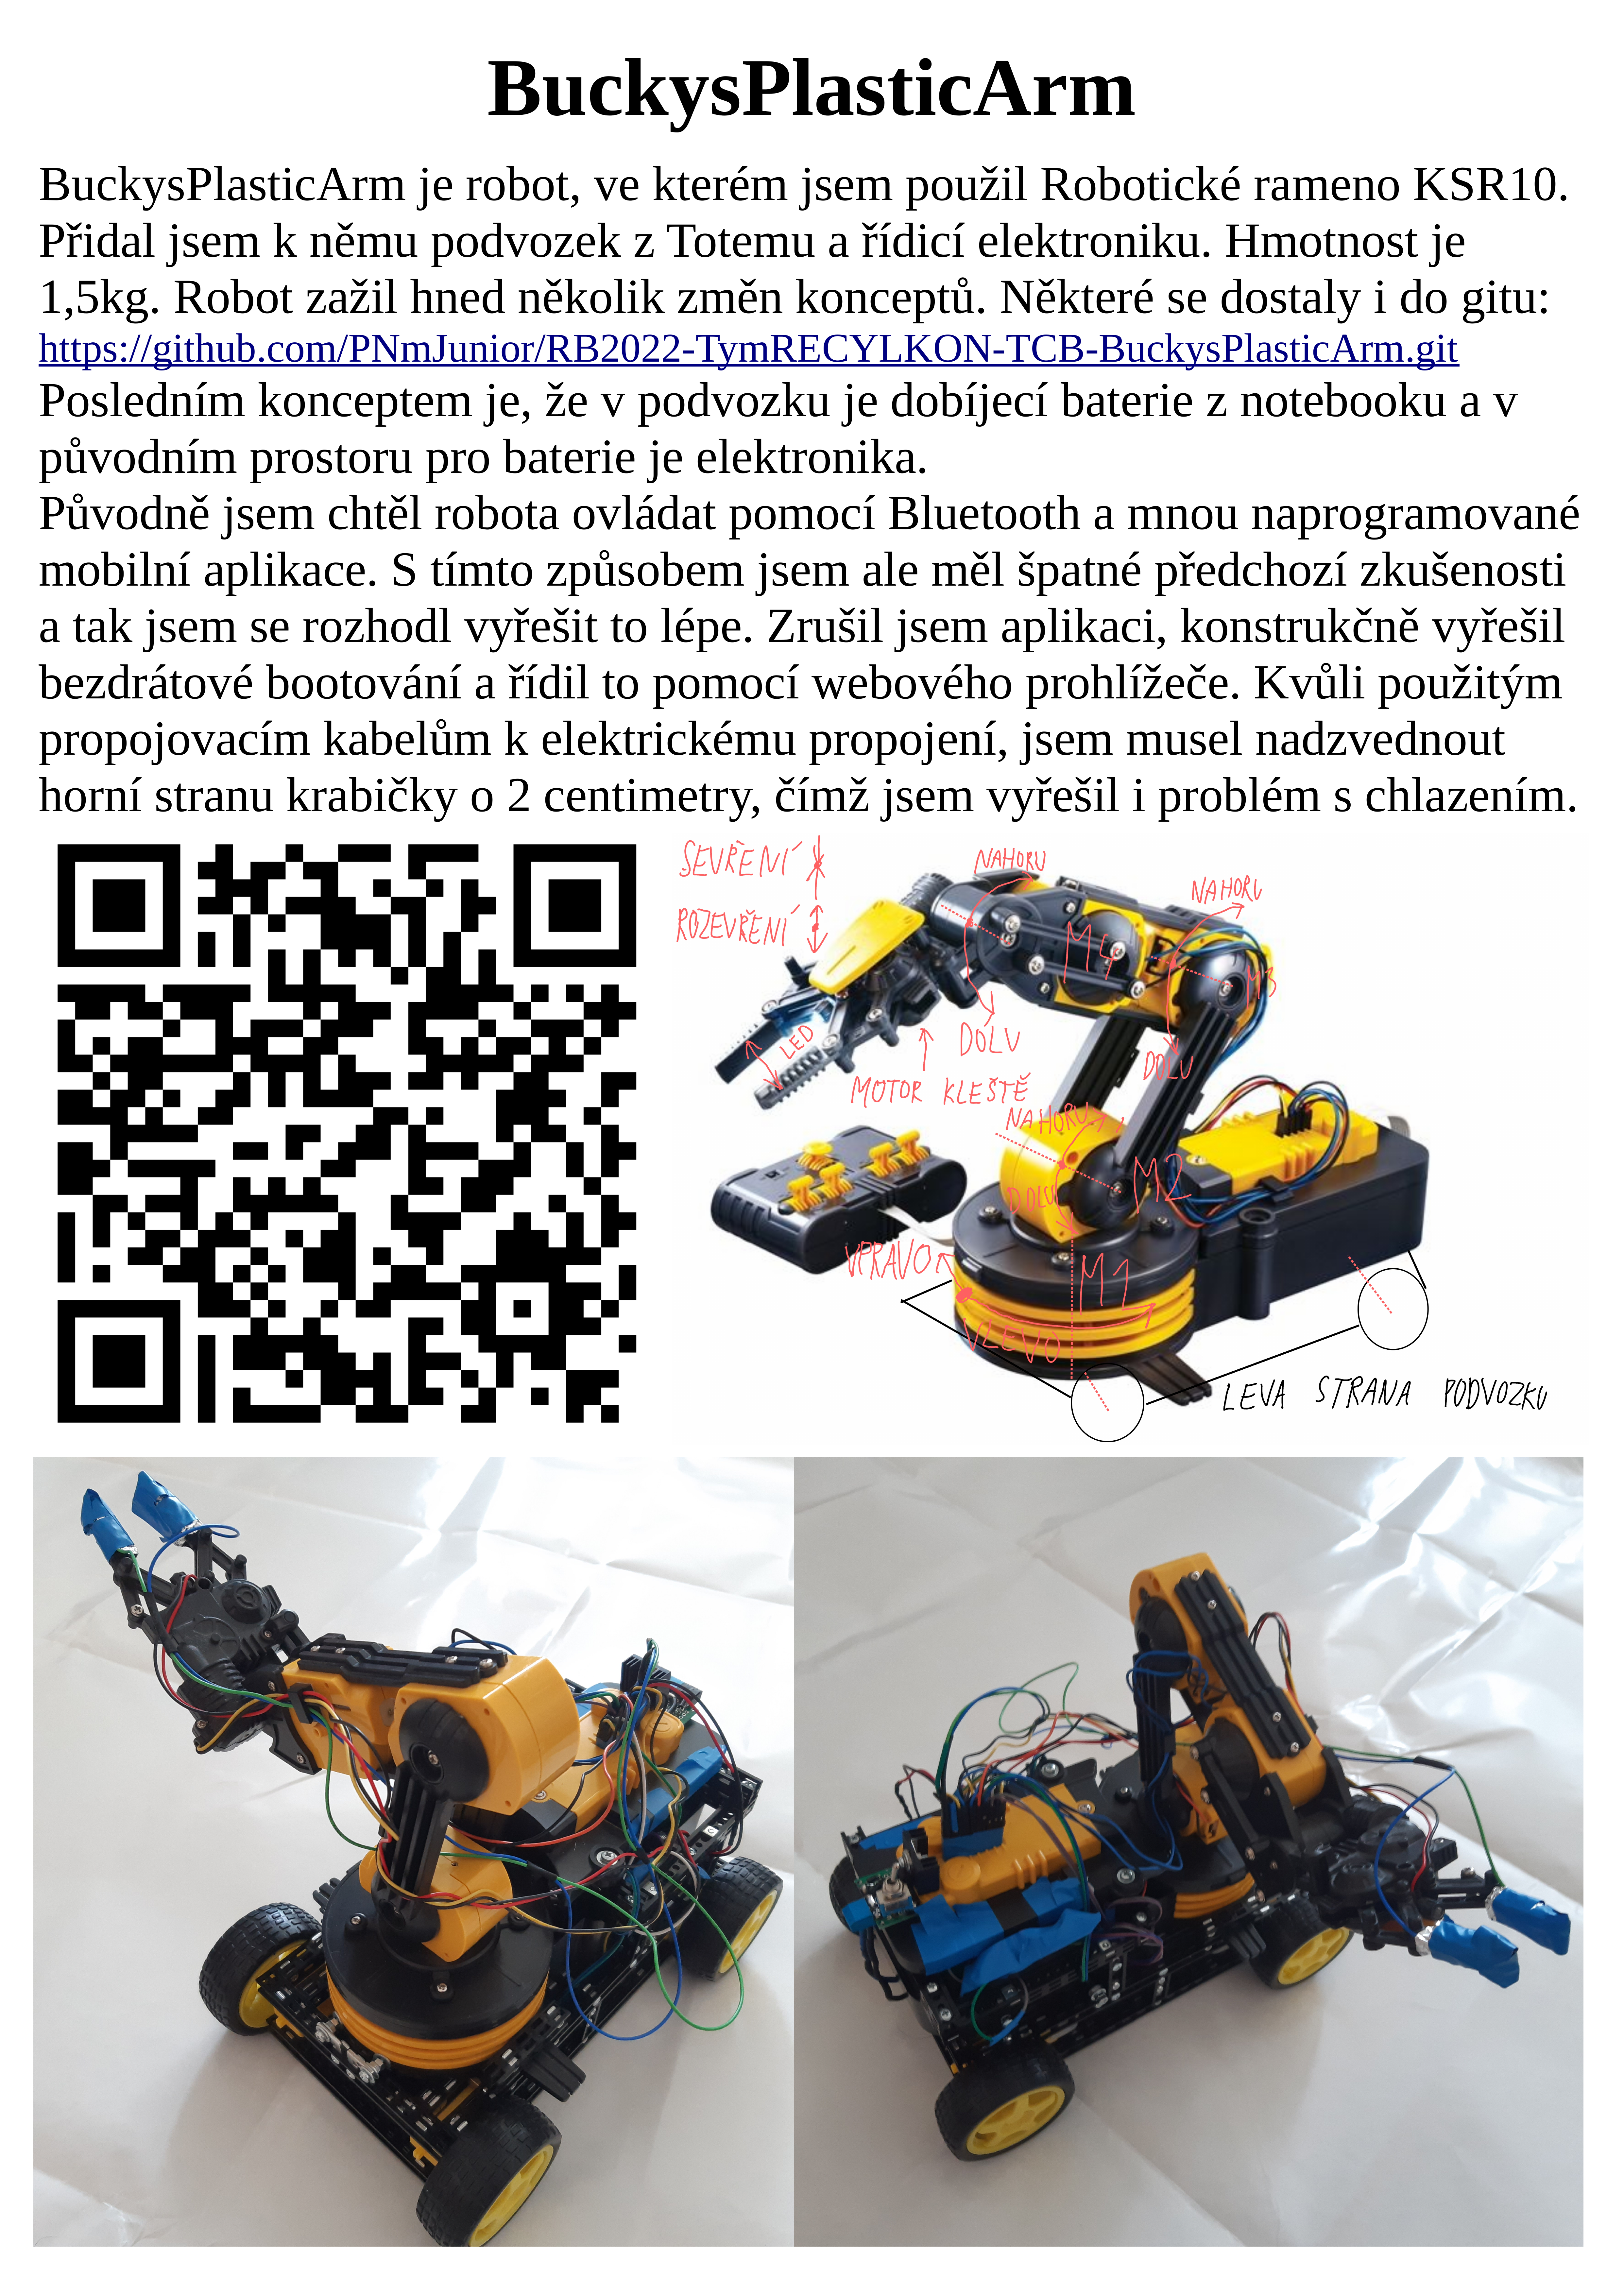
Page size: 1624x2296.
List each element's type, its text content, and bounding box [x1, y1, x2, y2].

picture [671, 833, 1589, 1445]
picture [33, 1457, 1583, 2247]
text Posledním konceptem je, že v podvozku je dobíjecí baterie z notebooku a v původním prostoru pro baterie je elektronika. [39, 371, 1585, 484]
picture [40, 827, 654, 1440]
text BuckysPlasticArm je robot, ve kterém jsem použil Robotické rameno KSR10. Přidal jsem k němu podvozek z Totemu a řídicí elektroniku. Hmotnost je 1,5kg. Robot zažil hned několik změn konceptů. Některé se dostaly i do gitu: https://github.com/PNmJunior/RB2022-TymRECYLKON-TCB-BuckysPlasticArm.git [39, 155, 1585, 371]
text Původně jsem chtěl robota ovládat pomocí Bluetooth a mnou naprogramované mobilní aplikace. S tímto způsobem jsem ale měl špatné předchozí zkušenosti a tak jsem se rozhodl vyřešit to lépe. Zrušil jsem aplikaci, konstrukčně vyřešil bezdrátové bootování a řídil to pomocí webového prohlížeče. Kvůli použitým propojovacím kabelům k elektrickému propojení, jsem musel nadzvednout horní stranu krabičky o 2 centimetry, čímž jsem vyřešil i problém s chlazením. [39, 484, 1585, 822]
text BuckysPlasticArm [39, 39, 1585, 133]
